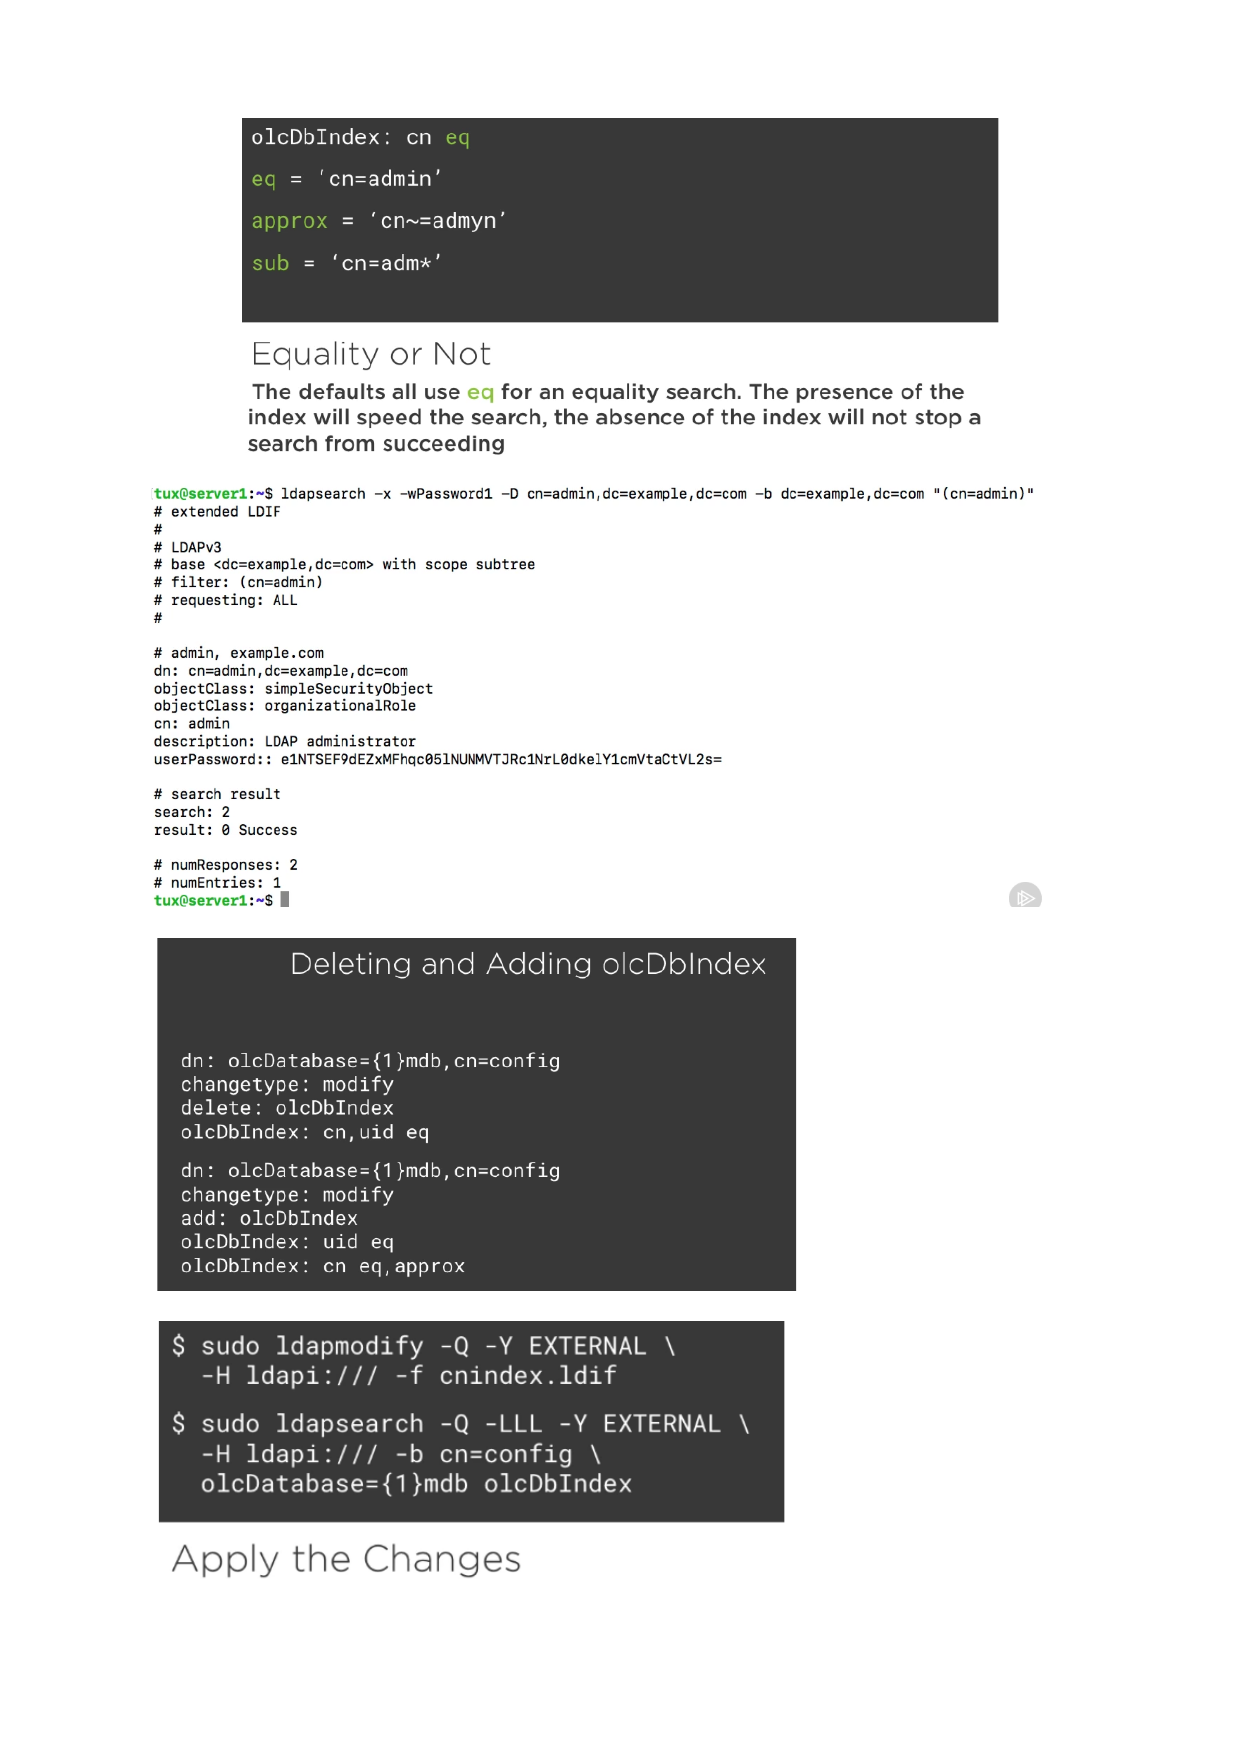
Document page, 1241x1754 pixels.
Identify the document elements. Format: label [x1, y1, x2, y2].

picture [158, 1321, 785, 1599]
picture [242, 118, 999, 471]
picture [157, 938, 797, 1291]
picture [151, 485, 1047, 907]
